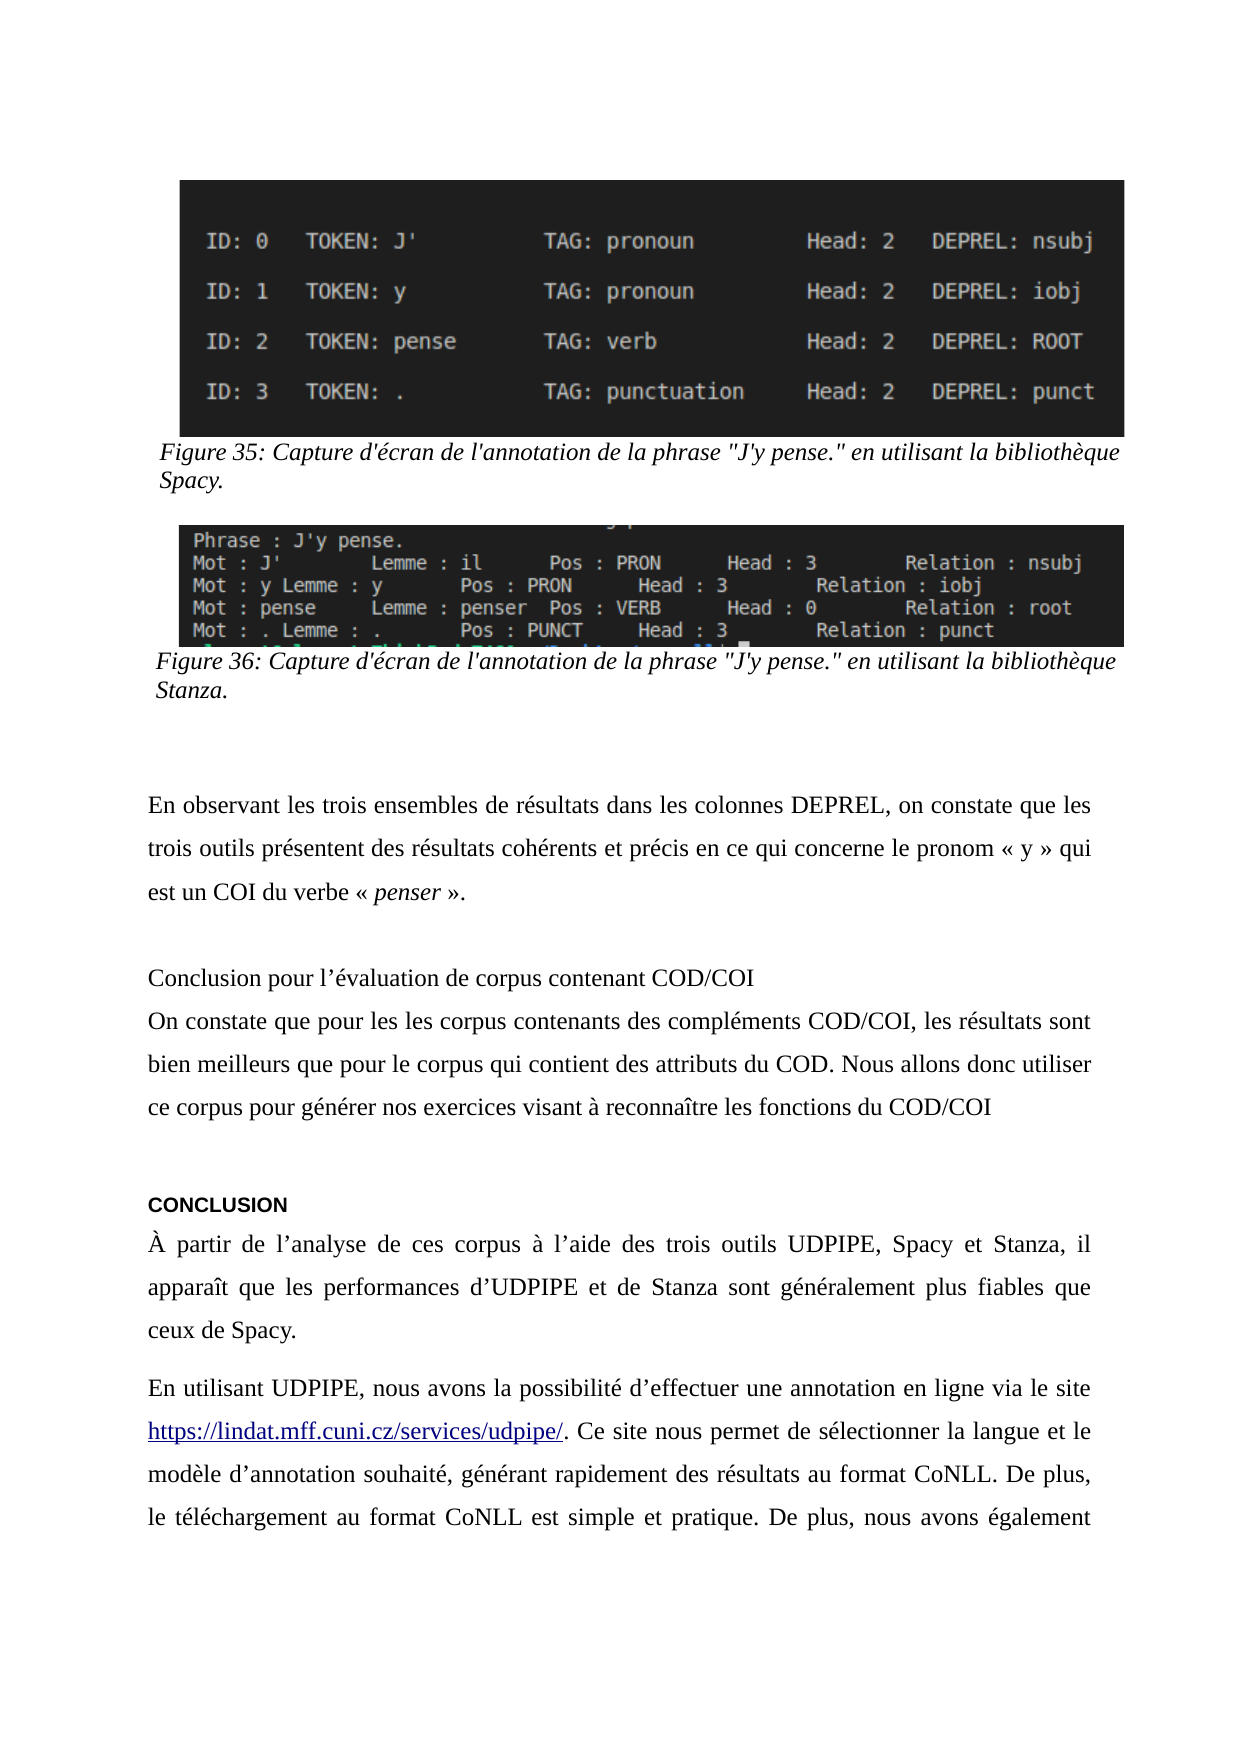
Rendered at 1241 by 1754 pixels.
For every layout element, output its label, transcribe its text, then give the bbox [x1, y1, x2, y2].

text En utilisant UDPIPE, nous avons la possibilité d’effectuer une annotation en ligne via le site https://lindat.mff.cuni.cz/services/udpipe/. Ce site nous permet de sélectionner la langue et le modèle d’annotation souhaité, générant rapidement des résultats au format CoNLL. De plus, le téléchargement au format CoNLL est simple et pratique. De plus, nous avons également [148, 1373, 1092, 1531]
text Conclusion pour l’évaluation de corpus contenant COD/COI [148, 963, 1092, 992]
text On constate que pour les les corpus contenants des compléments COD/COI, les résultats sont bien meilleurs que pour le corpus qui contient des attributs du COD. Nous allons donc utiliser ce corpus pour générer nos exercices visant à reconnaître les fonctions du COD/COI [148, 1006, 1092, 1121]
text Figure 30: Capture d'écran de l'annotation de la phrase "J'y pense." en utilisant la bibliothèque Stanza. [156, 526, 1147, 704]
picture [178, 525, 1124, 647]
text Figure 29: Capture d'écran de l'annotation de la phrase "J'y pense." en utilisant la bibliothèque Spacy. [159, 180, 1145, 494]
text CONCLUSION [148, 1193, 1092, 1217]
picture [179, 180, 1125, 437]
text [156, 513, 1147, 526]
text En observant les trois ensembles de résultats dans les colonnes DEPREL, on constate que les trois outils présentent des résultats cohérents et précis en ce qui concerne le pronom « y » qui est un COI du verbe « penser ». [148, 790, 1092, 905]
text À partir de l’analyse de ces corpus à l’aide des trois outils UDPIPE, Spacy et Stanza, il apparaît que les performances d’UDPIPE et de Stanza sont généralement plus fiables que ceux de Spacy. [148, 1229, 1092, 1344]
